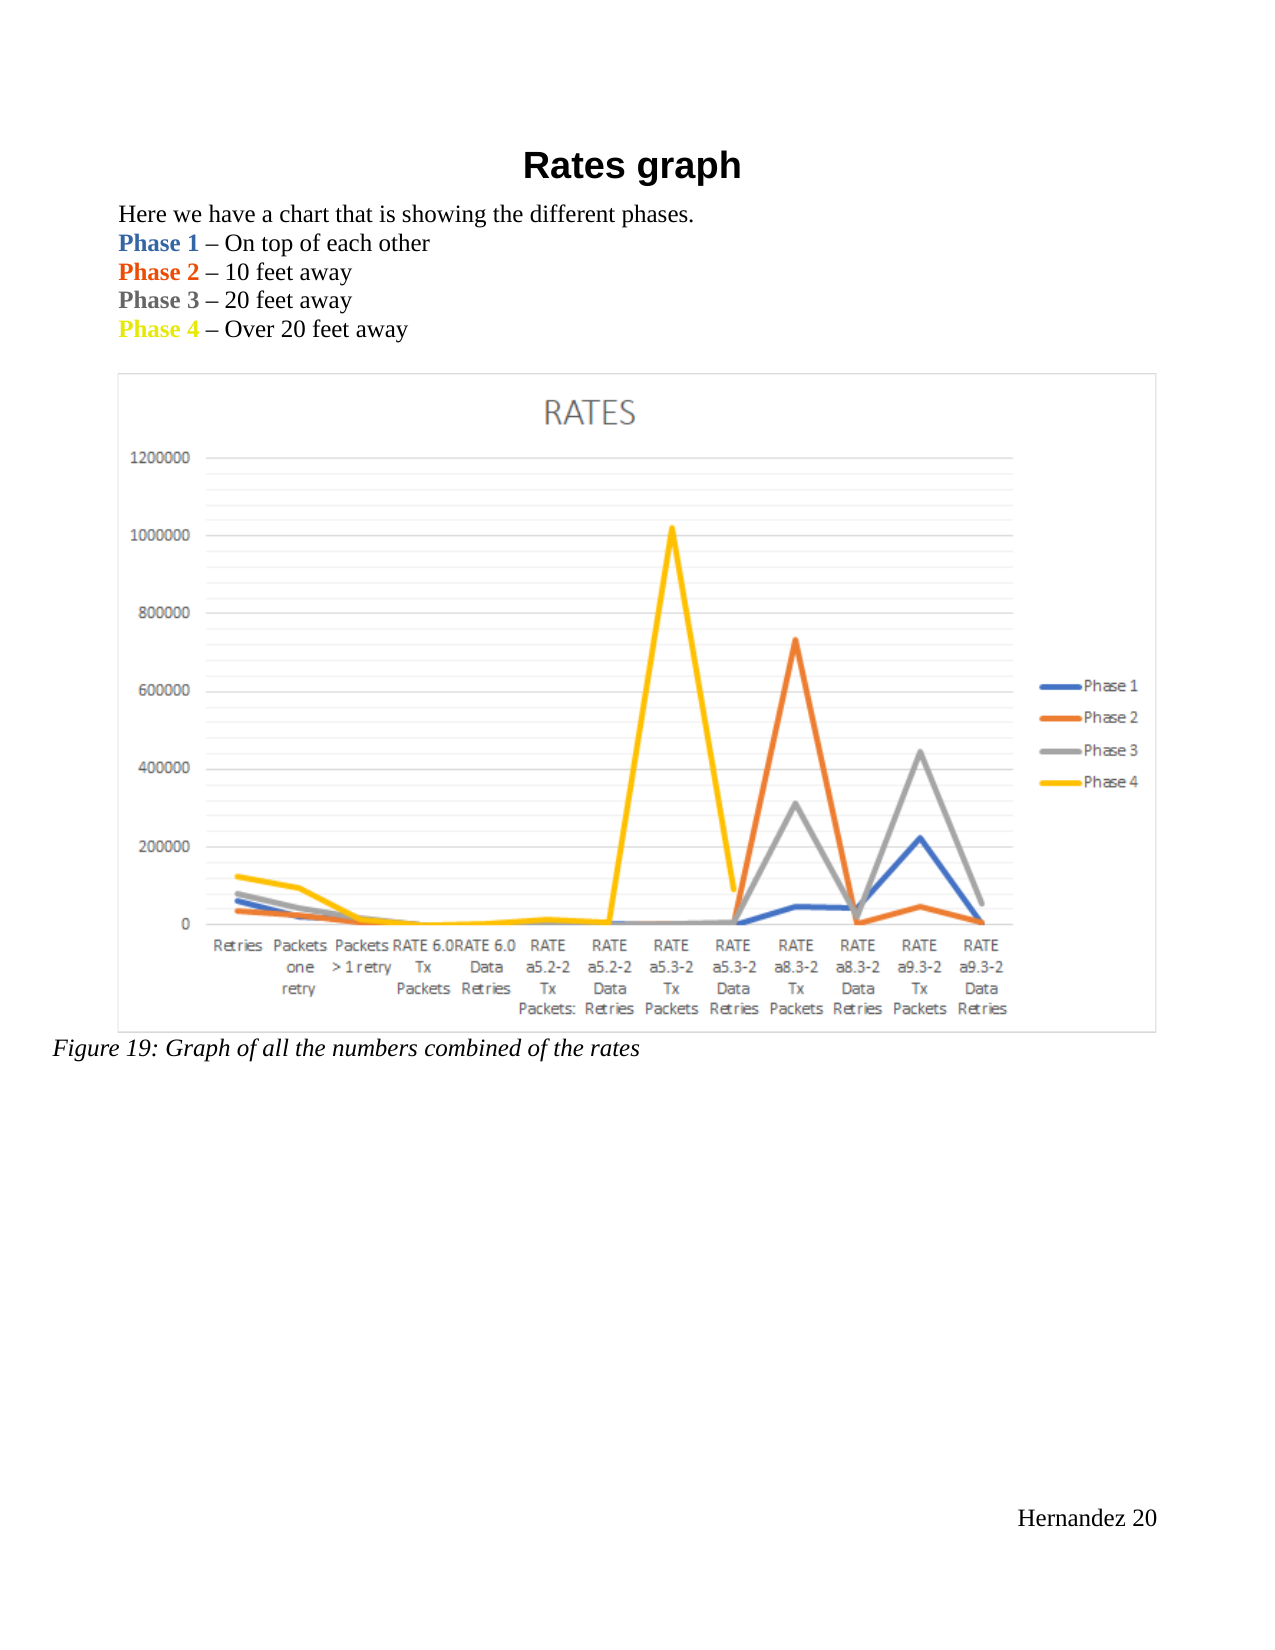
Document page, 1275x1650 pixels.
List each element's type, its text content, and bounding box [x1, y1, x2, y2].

picture [117, 373, 1157, 1033]
subtitle Rates graph [118, 143, 1157, 187]
text Figure 19: Graph of all the numbers combined of the rates [52, 374, 1222, 1061]
text Phase 4 – Over 20 feet away [118, 314, 1157, 343]
text Phase 2 – 10 feet away [118, 257, 1157, 286]
text Phase 1 – On top of each other [118, 228, 1157, 257]
text [52, 1061, 1222, 1103]
text Phase 3 – 20 feet away [118, 286, 1157, 314]
text [52, 361, 1222, 374]
text Here we have a chart that is showing the different phases. [118, 199, 1157, 228]
